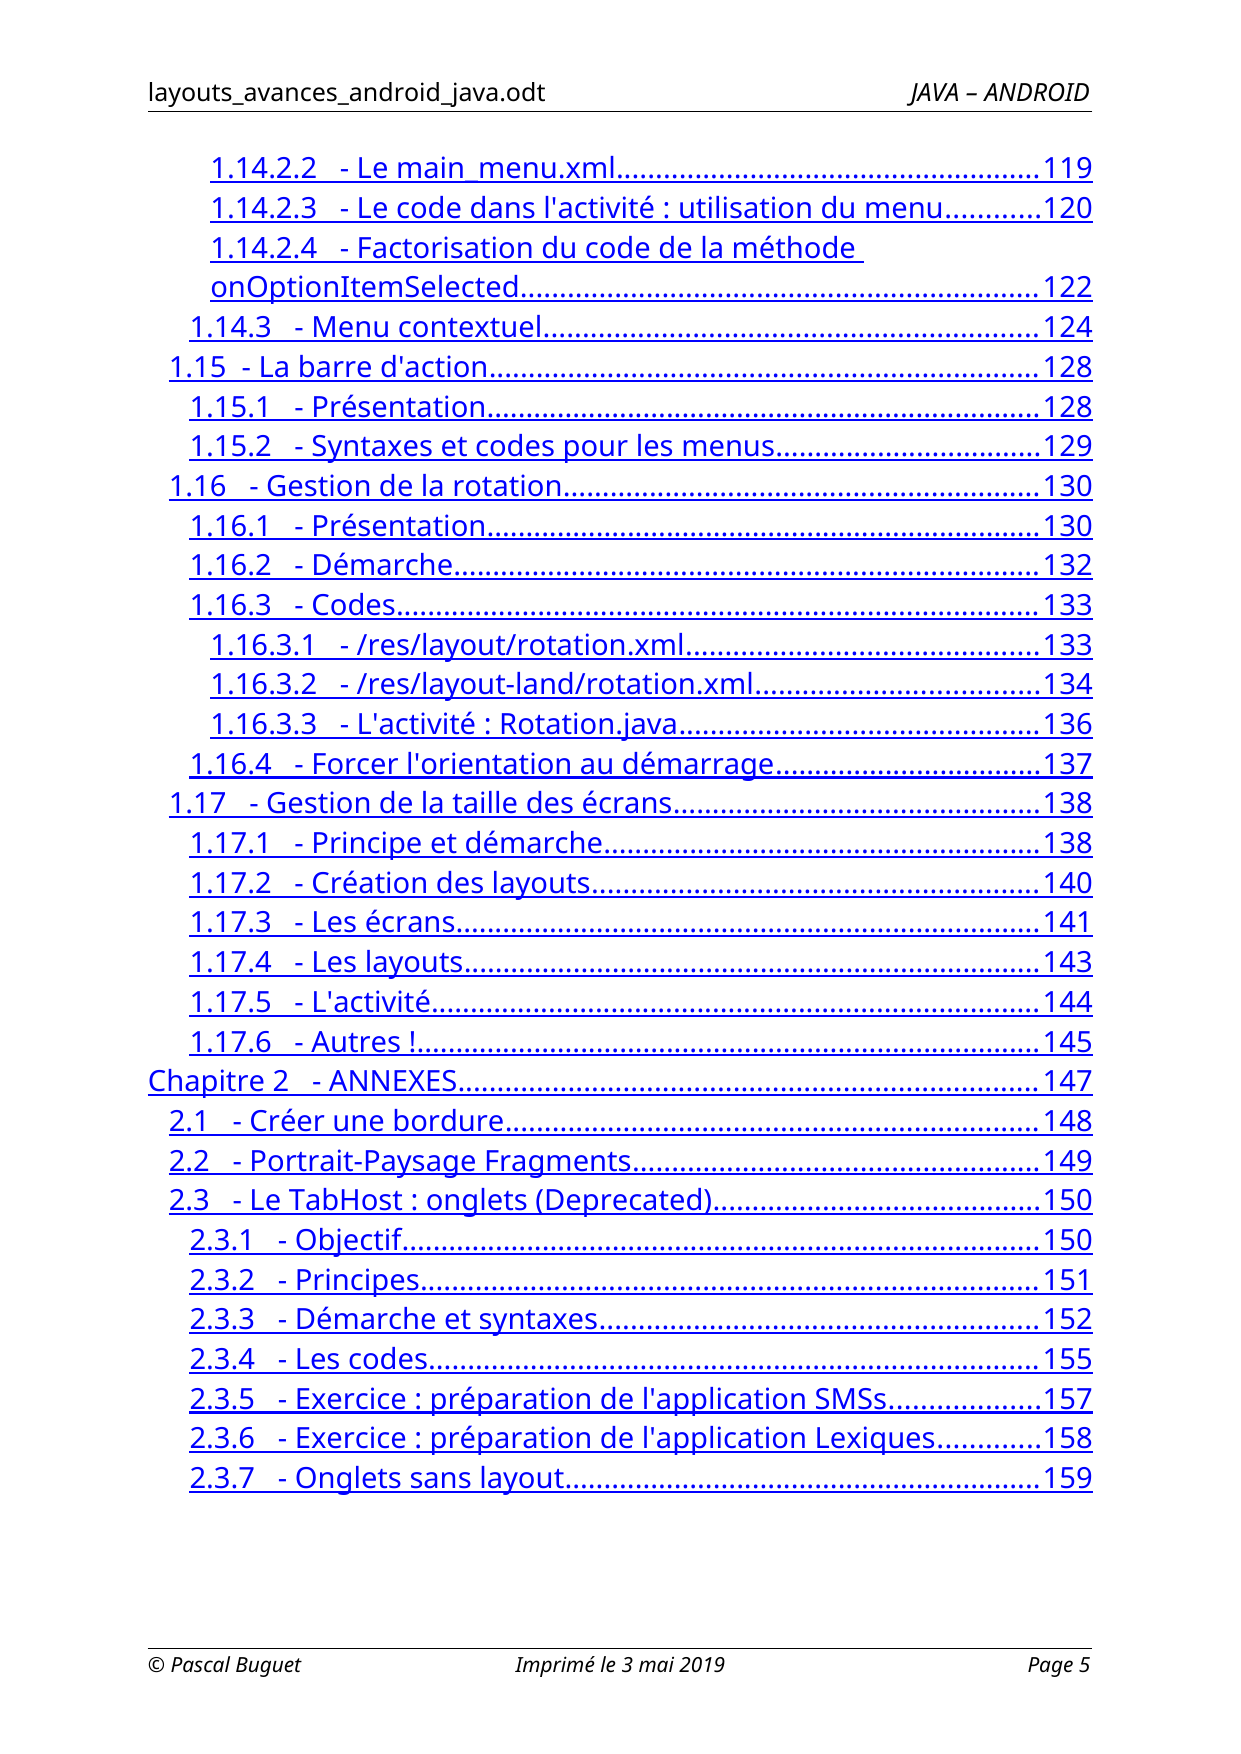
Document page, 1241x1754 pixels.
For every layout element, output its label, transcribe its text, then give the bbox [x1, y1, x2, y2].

text 1.16.3.2 - /res/layout-land/rotation.xml 134 [210, 664, 1092, 697]
text 1.15.2 - Syntaxes et codes pour les menus 129 [189, 426, 1092, 459]
text 2.1 - Créer une bordure 148 [168, 1100, 1092, 1134]
text 1.15 - La barre d'action 128 [168, 346, 1092, 380]
text [189, 342, 1092, 346]
text [168, 1174, 1092, 1179]
text [189, 1334, 1092, 1338]
text [210, 660, 1092, 664]
text 1.16.4 - Forcer l'orientation au démarrage 137 [189, 743, 1092, 776]
text 1.17.3 - Les écrans 141 [189, 902, 1092, 935]
text [189, 1017, 1092, 1021]
text 2.3.7 - Onglets sans layout 159 [189, 1457, 1092, 1491]
text [168, 500, 1092, 505]
text 1.17.6 - Autres ! 145 [189, 1021, 1092, 1054]
text 2.2 - Portrait-Paysage Fragments 149 [168, 1140, 1092, 1173]
text [189, 461, 1092, 465]
text 2.3.4 - Les codes 155 [189, 1338, 1092, 1372]
text [189, 1255, 1092, 1259]
text [210, 223, 1092, 227]
text [189, 898, 1092, 902]
text 1.15.1 - Présentation 128 [189, 386, 1092, 419]
text [189, 858, 1092, 862]
text 2.3.2 - Principes 151 [189, 1259, 1092, 1293]
text [189, 580, 1092, 584]
text [189, 937, 1092, 941]
text 1.14.2.2 - Le main_menu.xml 119 [210, 148, 1092, 181]
text [189, 620, 1092, 624]
text 1.16.3.1 - /res/layout/rotation.xml 133 [210, 624, 1092, 658]
text [210, 183, 1092, 187]
text [168, 1214, 1092, 1219]
text 1.16.1 - Présentation 130 [189, 505, 1092, 538]
text [168, 1135, 1092, 1140]
text [148, 1096, 1092, 1100]
text 1.14.2.3 - Le code dans l'activité : utilisation du menu 120 [210, 187, 1092, 221]
text [210, 302, 1092, 306]
text 1.17.1 - Principe et démarche 138 [189, 822, 1092, 856]
text 1.17.2 - Création des layouts 140 [189, 862, 1092, 896]
text 1.17.4 - Les layouts 143 [189, 941, 1092, 975]
text 1.14.2.4 - Factorisation du code de la méthode onOptionItemSelected 122 [210, 227, 1092, 300]
text [210, 739, 1092, 743]
text 2.3.3 - Démarche et syntaxes 152 [189, 1299, 1092, 1332]
text 1.16.3.3 - L'activité : Rotation.java 136 [210, 703, 1092, 737]
text [189, 779, 1092, 783]
text 1.16.3 - Codes 133 [189, 584, 1092, 618]
text [189, 1295, 1092, 1299]
text [189, 1056, 1092, 1061]
text 2.3.6 - Exercice : préparation de l'application Lexiques 158 [189, 1418, 1092, 1451]
text [189, 1493, 1092, 1497]
text [168, 381, 1092, 386]
text [189, 977, 1092, 981]
text [189, 1414, 1092, 1418]
text [189, 540, 1092, 544]
text 2.3 - Le TabHost : onglets (Deprecated) 150 [168, 1179, 1092, 1213]
text 1.16 - Gestion de la rotation 130 [168, 465, 1092, 499]
text 1.17 - Gestion de la taille des écrans 138 [168, 783, 1092, 816]
text 2.3.5 - Exercice : préparation de l'application SMSs 157 [189, 1378, 1092, 1411]
text [168, 817, 1092, 822]
text 1.16.2 - Démarche 132 [189, 544, 1092, 578]
text 1.14.3 - Menu contextuel 124 [189, 306, 1092, 340]
text [210, 699, 1092, 703]
text [189, 1374, 1092, 1378]
text 2.3.1 - Objectif 150 [189, 1219, 1092, 1253]
text [189, 1453, 1092, 1457]
text [189, 421, 1092, 426]
text Chapitre 2 - ANNEXES 147 [148, 1061, 1092, 1094]
text 1.17.5 - L'activité 144 [189, 981, 1092, 1015]
